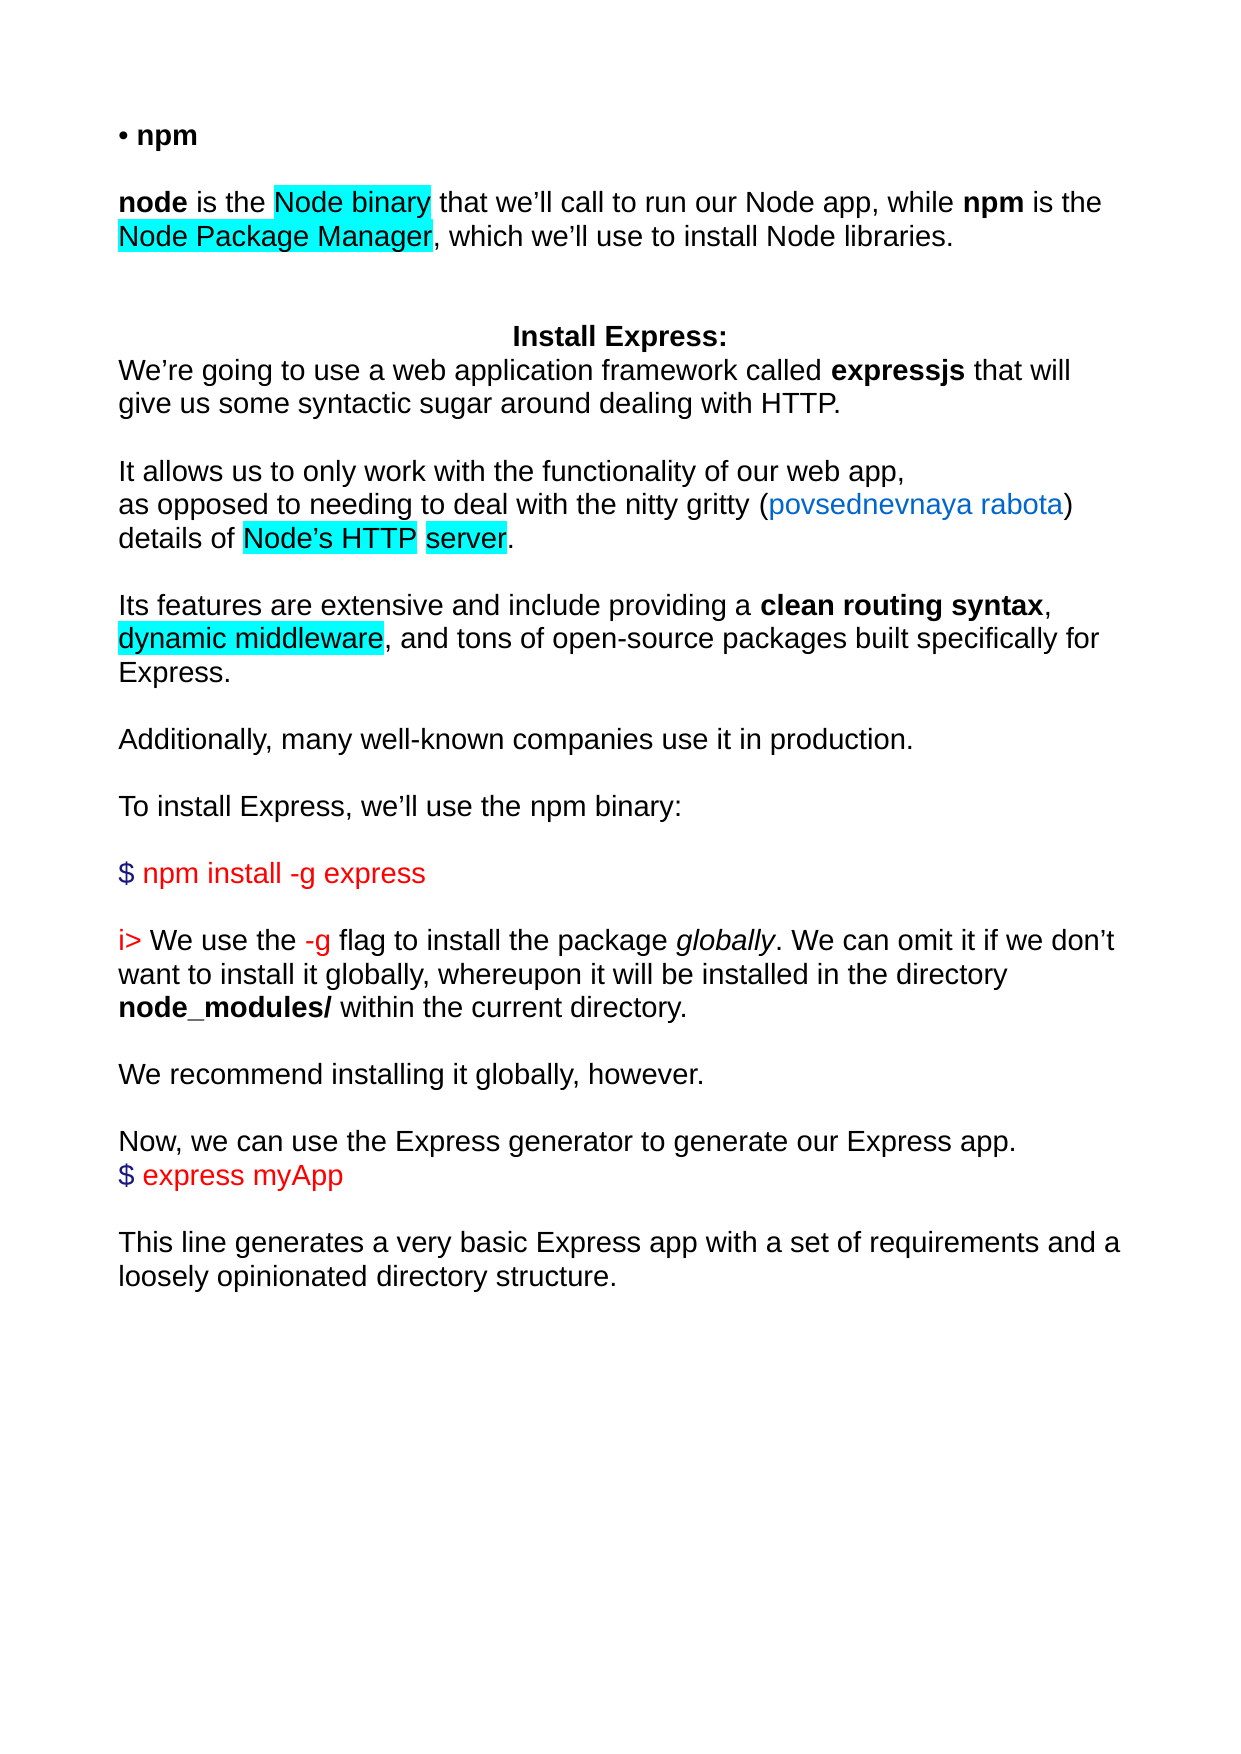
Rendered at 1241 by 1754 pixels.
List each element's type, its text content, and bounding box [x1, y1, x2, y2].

text Now, we can use the Express generator to generate our Express app. [118, 1124, 1122, 1158]
text Additionally, many well-known companies use it in production. [118, 722, 1122, 755]
text To install Express, we’ll use the npm binary: [118, 789, 1122, 822]
text $ npm install -g express [118, 856, 1122, 889]
text • npm [118, 118, 1122, 152]
text $ express myApp [118, 1158, 1122, 1191]
text i> We use the -g flag to install the package globally. We can omit it if we don’t want to install it globally, whereupon it will be installed in the directory node_modules/ within the current directory. [118, 923, 1122, 1024]
text It allows us to only work with the functionality of our web app, [118, 453, 1122, 487]
text We’re going to use a web application framework called expressjs that will give us some syntactic sugar around dealing with HTTP. [118, 353, 1122, 420]
text Install Express: [118, 319, 1122, 353]
text We recommend installing it globally, however. [118, 1057, 1122, 1091]
text This line generates a very basic Express app with a set of requirements and a loosely opinionated directory structure. [118, 1225, 1122, 1292]
text node is the Node binary that we’ll call to run our Node app, while npm is the Node Package Manager, which we’ll use to install Node libraries. [118, 185, 1122, 252]
text Its features are extensive and include providing a clean routing syntax, dynamic middleware, and tons of open-source packages built specifically for Express. [118, 588, 1122, 688]
text as opposed to needing to deal with the nitty gritty (povsednevnaya rabota) details of Node’s HTTP server. [118, 487, 1122, 554]
